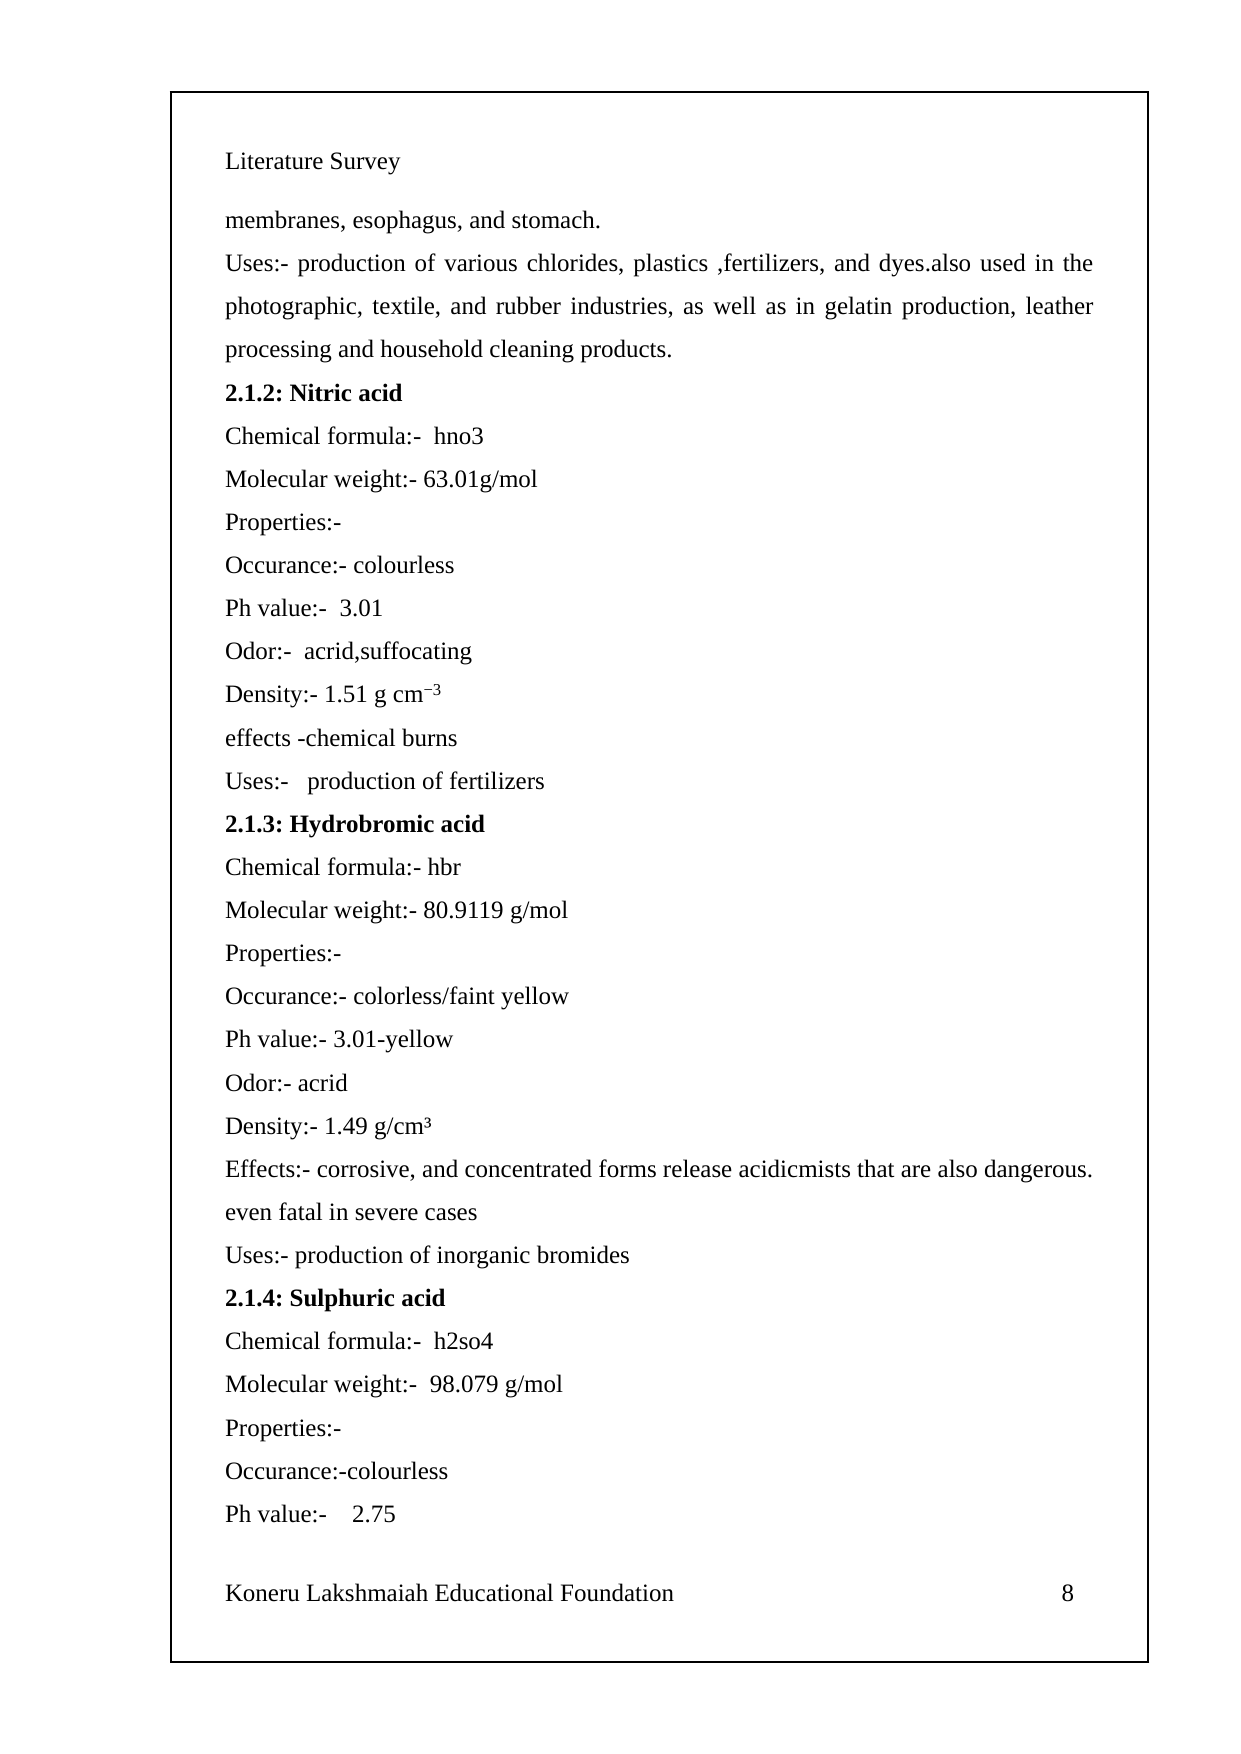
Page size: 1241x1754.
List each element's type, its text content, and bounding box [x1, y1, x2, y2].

text Density:- 1.51 g cm−3 [225, 679, 1094, 708]
text Ph value:- 3.01-yellow [225, 1024, 1094, 1053]
text Uses:- production of fertilizers [225, 766, 1094, 794]
text Molecular weight:- 98.079 g/mol [225, 1369, 1094, 1398]
text Molecular weight:- 63.01g/mol [225, 464, 1094, 493]
text Properties:- [225, 507, 1094, 536]
text Occurance:-colourless [225, 1456, 1094, 1484]
text Properties:- [225, 1413, 1094, 1441]
text Uses:- production of various chlorides, plastics ,fertilizers, and dyes.also used in the photographic, textile, and rubber industries, as well as in gelatin production, leather processing and household cleaning products. [225, 248, 1094, 363]
text 2.1.2: Nitric acid [225, 378, 1094, 406]
text 2.1.4: Sulphuric acid [225, 1283, 1094, 1312]
text Uses:- production of inorganic bromides [225, 1240, 1094, 1269]
text Occurance:- colourless [225, 550, 1094, 579]
text Chemical formula:- h2so4 [225, 1326, 1094, 1355]
text Ph value:- 3.01 [225, 593, 1094, 622]
text membranes, esophagus, and stomach. [225, 205, 1094, 234]
text Properties:- [225, 938, 1094, 967]
text Ph value:- 2.75 [225, 1499, 1094, 1528]
text Occurance:- colorless/faint yellow [225, 981, 1094, 1010]
text 2.1.3: Hydrobromic acid [225, 809, 1094, 838]
text Effects:- corrosive, and concentrated forms release acidicmists that are also dangerous. even fatal in severe cases [225, 1154, 1094, 1226]
text Density:- 1.49 g/cm³ [225, 1111, 1094, 1139]
text Chemical formula:- hno3 [225, 421, 1094, 449]
text Molecular weight:- 80.9119 g/mol [225, 895, 1094, 924]
text Chemical formula:- hbr [225, 852, 1094, 881]
text Odor:- acrid [225, 1068, 1094, 1096]
text Odor:- acrid,suffocating [225, 636, 1094, 665]
text effects -chemical burns [225, 723, 1094, 751]
